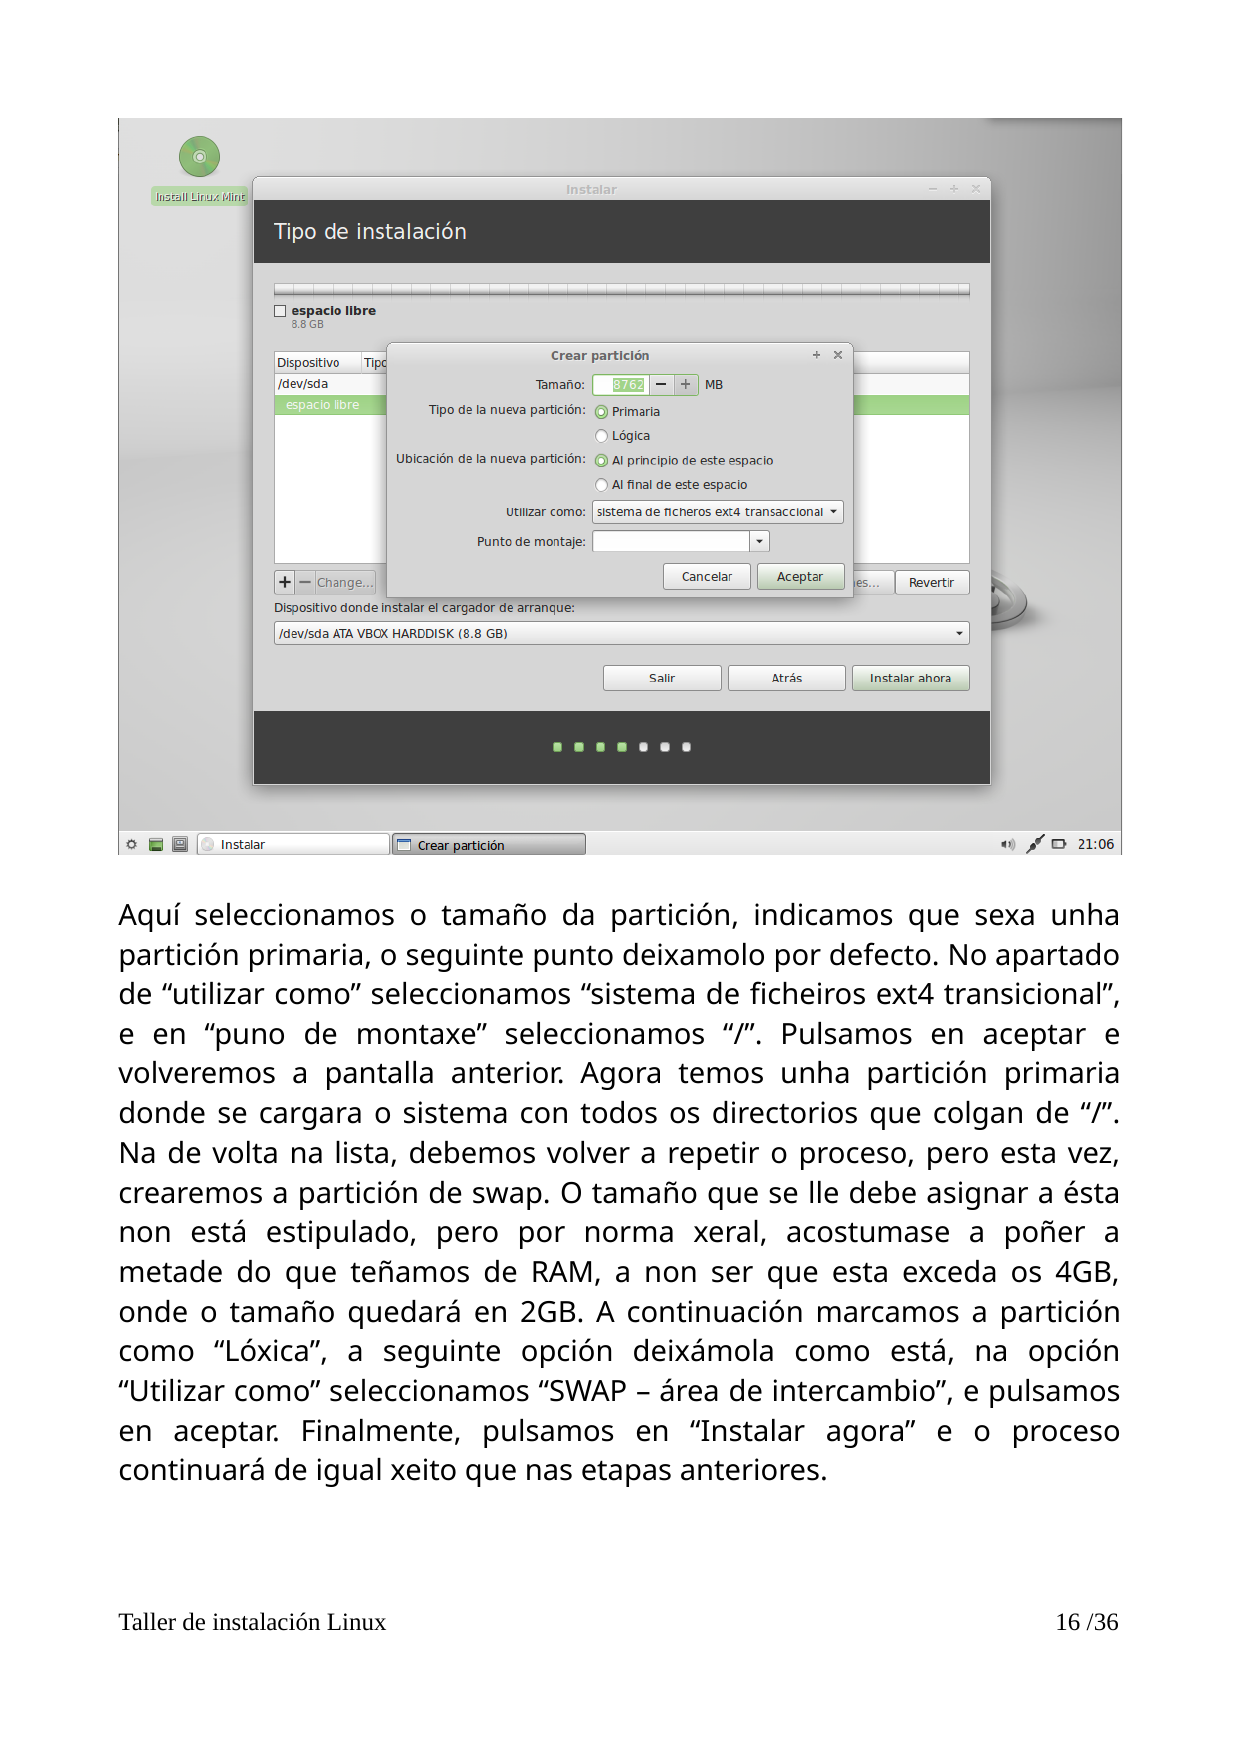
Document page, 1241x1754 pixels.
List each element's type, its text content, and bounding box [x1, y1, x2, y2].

picture [118, 118, 1123, 855]
text Aquí seleccionamos o tamaño da partición, indicamos que sexa unha partición primaria, o seguinte punto deixamolo por defecto. No apartado de “utilizar como” seleccionamos “sistema de ficheiros ext4 transicional”, e en “puno de montaxe” seleccionamos “/”. Pulsamos en aceptar e volveremos a pantalla anterior. Agora temos unha partición primaria donde se cargara o sistema con todos os directorios que colgan de “/”. Na de volta na lista, debemos volver a repetir o proceso, pero esta vez, crearemos a partición de swap. O tamaño que se lle debe asignar a ésta non está estipulado, pero por norma xeral, acostumase a poñer a metade do que teñamos de RAM, a non ser que esta exceda os 4GB, onde o tamaño quedará en 2GB. A continuación marcamos a partición como “Lóxica”, a seguinte opción deixámola como está, na opción “Utilizar como” seleccionamos “SWAP – área de intercambio”, e pulsamos en aceptar. Finalmente, pulsamos en “Instalar agora” e o proceso continuará de igual xeito que nas etapas anteriores. [118, 894, 1122, 1489]
